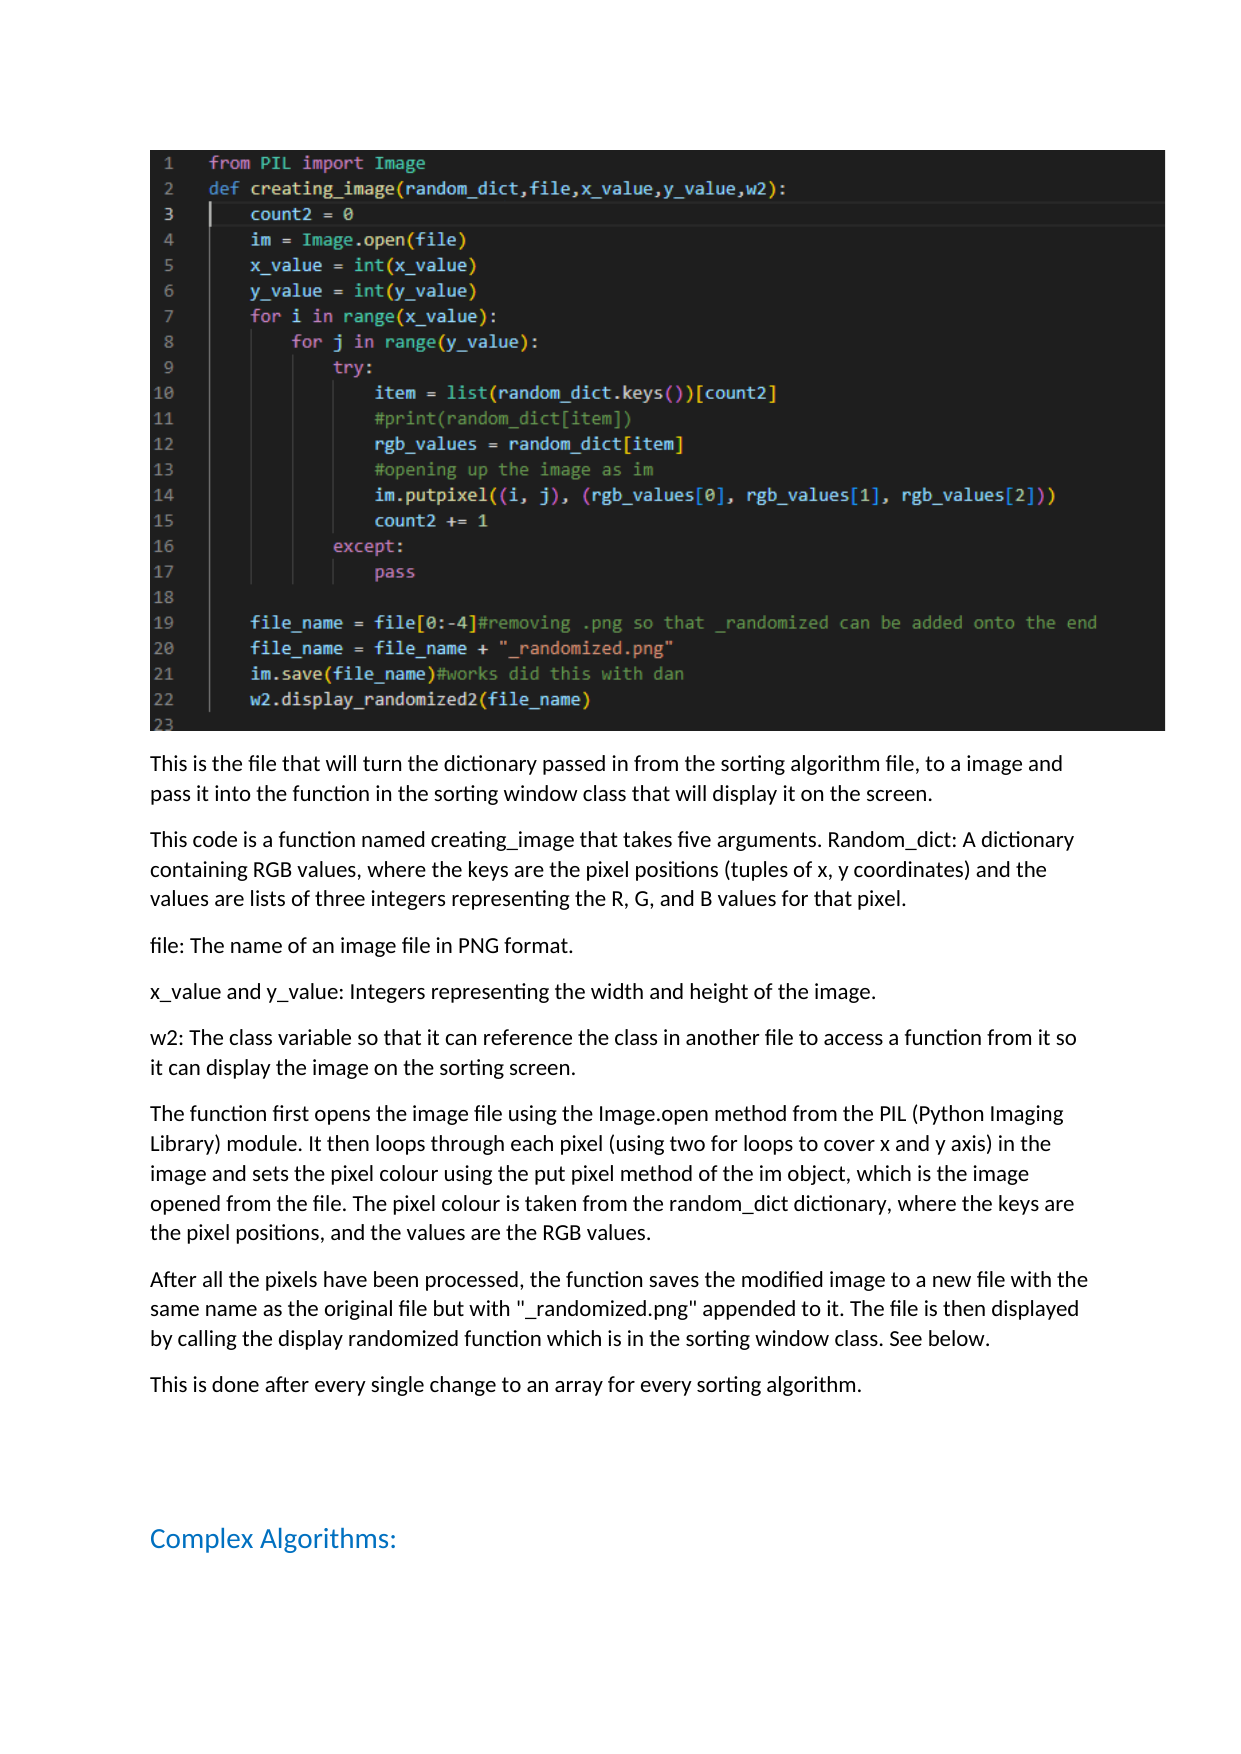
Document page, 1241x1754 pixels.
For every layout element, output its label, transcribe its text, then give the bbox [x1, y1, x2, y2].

text This is done after every single change to an array for every sorting algorithm. [150, 1370, 1090, 1398]
subtitle Complex Algorithms: [150, 1520, 1090, 1556]
text file: The name of an image file in PNG format. [150, 931, 1090, 959]
text This is the file that will turn the dictionary passed in from the sorting algorithm file, to a image and pass it into the function in the sorting window class that will display it on the screen. [150, 749, 1090, 807]
text w2: The class variable so that it can reference the class in another file to access a function from it so it can display the image on the sorting screen. [150, 1023, 1090, 1081]
text x_value and y_value: Integers representing the width and height of the image. [150, 977, 1090, 1005]
text The function first opens the image file using the Image.open method from the PIL (Python Imaging Library) module. It then loops through each pixel (using two for loops to cover x and y axis) in the image and sets the pixel colour using the put pixel method of the im object, which is the image opened from the file. The pixel colour is taken from the random_dict dictionary, where the keys are the pixel positions, and the values are the RGB values. [150, 1099, 1090, 1246]
text This code is a function named creating_image that takes five arguments. Random_dict: A dictionary containing RGB values, where the keys are the pixel positions (tuples of x, y coordinates) and the values are lists of three integers representing the R, G, and B values for that pixel. [150, 825, 1090, 912]
text After all the pixels have been processed, the function saves the modified image to a new file with the same name as the original file but with "_randomized.png" appended to it. The file is then displayed by calling the display randomized function which is in the sorting window class. See below. [150, 1265, 1090, 1352]
